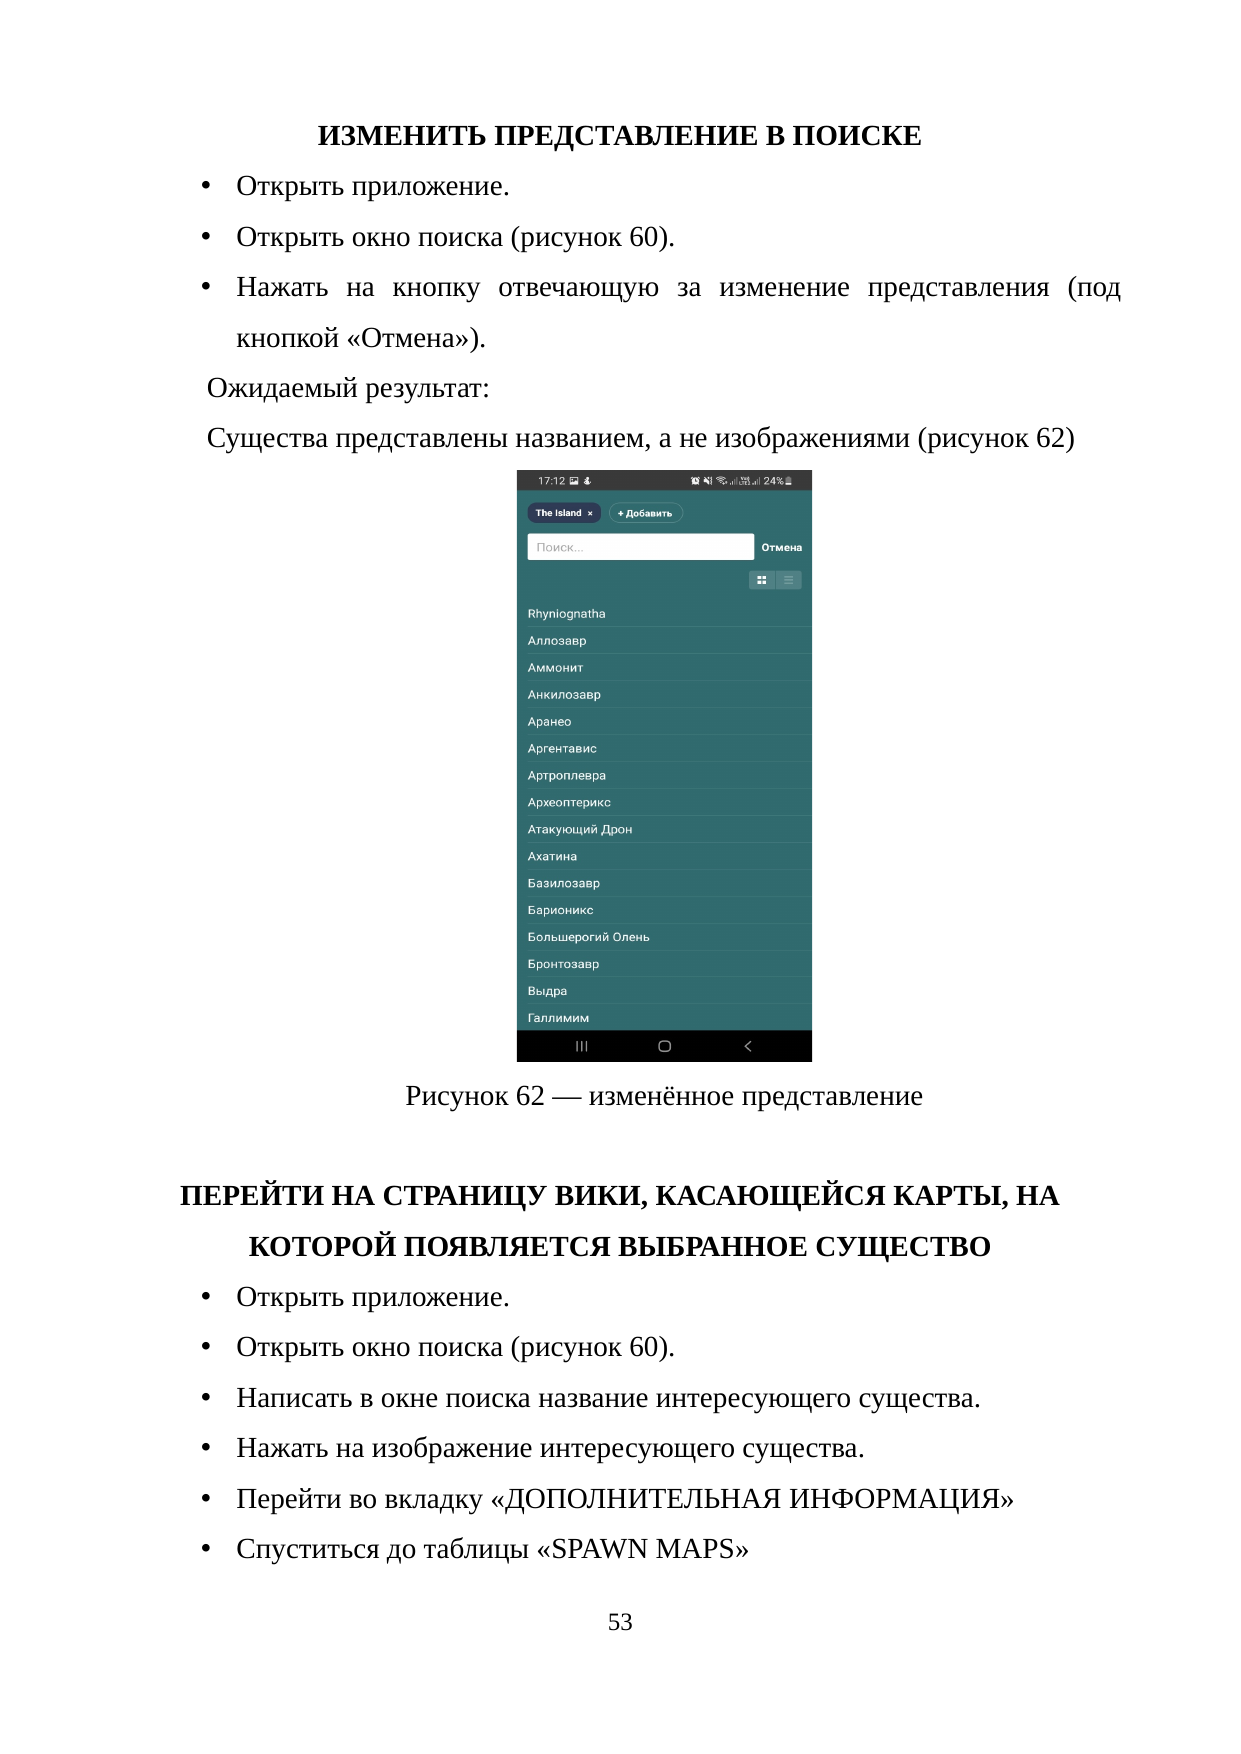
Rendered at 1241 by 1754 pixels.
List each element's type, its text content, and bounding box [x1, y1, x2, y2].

list ИЗМЕНИТЬ ПРЕДСТАВЛЕНИЕ В ПОИСКЕ [118, 118, 1122, 152]
list Рисунок 62 — изменённое представление [118, 1078, 1122, 1111]
list Существа представлены названием, а не изображениями (рисунок 62) [118, 420, 1122, 454]
list Открыть приложение. [201, 168, 1122, 202]
list Открыть приложение. [201, 1279, 1122, 1313]
list Ожидаемый результат: [118, 370, 1122, 403]
list ПЕРЕЙТИ НА СТРАНИЦУ ВИКИ, КАСАЮЩЕЙСЯ КАРТЫ, НА КОТОРОЙ ПОЯВЛЯЕТСЯ ВЫБРАННОЕ СУЩЕСТВО [118, 1178, 1122, 1262]
picture [516, 470, 813, 1062]
list Перейти во вкладку «ДОПОЛНИТЕЛЬНАЯ ИНФОРМАЦИЯ» [201, 1481, 1122, 1514]
list Написать в окне поиска название интересующего существа. [201, 1380, 1122, 1414]
list Спуститься до таблицы «SPAWN MAPS» [201, 1531, 1122, 1565]
list Открыть окно поиска (рисунок 60). [201, 219, 1122, 252]
list Нажать на кнопку отвечающую за изменение представления (под кнопкой «Отмена»). [201, 269, 1122, 353]
list Нажать на изображение интересующего существа. [201, 1430, 1122, 1464]
list Открыть окно поиска (рисунок 60). [201, 1329, 1122, 1363]
